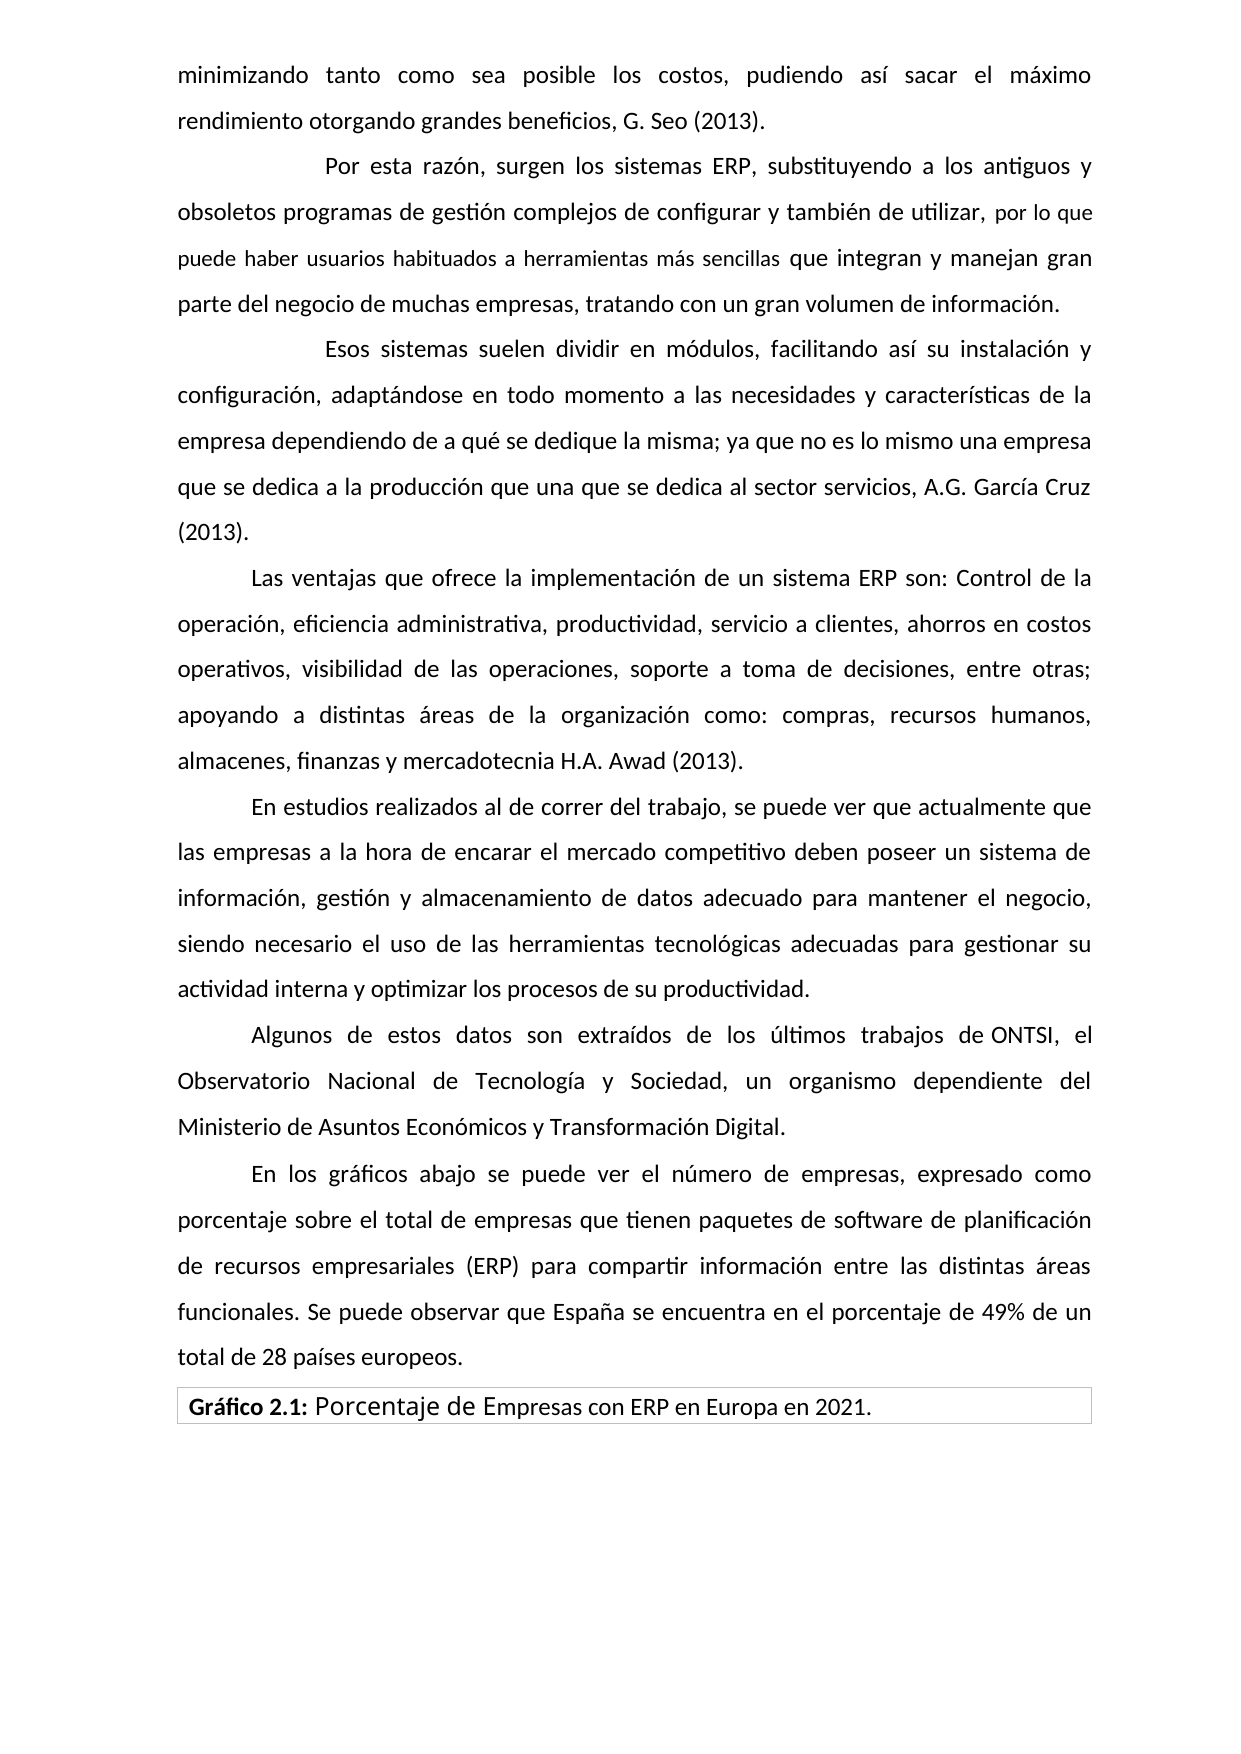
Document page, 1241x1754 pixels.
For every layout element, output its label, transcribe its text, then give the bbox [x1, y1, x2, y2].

text En estudios realizados al de correr del trabajo, se puede ver que actualmente que las empresas a la hora de encarar el mercado competitivo deben poseer un sistema de información, gestión y almacenamiento de datos adecuado para mantener el negocio, siendo necesario el uso de las herramientas tecnológicas adecuadas para gestionar su actividad interna y optimizar los procesos de su productividad. [177, 791, 1093, 1004]
list Por esta razón, surgen los sistemas ERP, substituyendo a los antiguos y obsoletos programas de gestión complejos de configurar y también de utilizar, por lo que puede haber usuarios habituados a herramientas más sencillas que integran y manejan gran parte del negocio de muchas empresas, tratando con un gran volumen de información. [177, 151, 1093, 318]
table_header Gráfico 2.1: Porcentaje de Empresas con ERP en Europa en 2021. [178, 1388, 1091, 1422]
text Las ventajas que ofrece la implementación de un sistema ERP son: Control de la operación, eficiencia administrativa, productividad, servicio a clientes, ahorros en costos operativos, visibilidad de las operaciones, soporte a toma de decisiones, entre otras; apoyando a distintas áreas de la organización como: compras, recursos humanos, almacenes, finanzas y mercadotecnia H.A. Awad (2013). [133, 562, 1093, 776]
text Algunos de estos datos son extraídos de los últimos trabajos de ONTSI, el Observatorio Nacional de Tecnología y Sociedad, un organismo dependiente del Ministerio de Asuntos Económicos y Transformación Digital. [177, 1019, 1093, 1141]
list minimizando tanto como sea posible los costos, pudiendo así sacar el máximo rendimiento otorgando grandes beneficios, G. Seo (2013). [177, 59, 1093, 135]
text En los gráficos abajo se puede ver el número de empresas, expresado como porcentaje sobre el total de empresas que tienen paquetes de software de planificación de recursos empresariales (ERP) para compartir información entre las distintas áreas funcionales. Se puede observar que España se encuentra en el porcentaje de 49% de un total de 28 países europeos. [177, 1157, 1093, 1372]
list Esos sistemas suelen dividir en módulos, facilitando así su instalación y configuración, adaptándose en todo momento a las necesidades y características de la empresa dependiendo de a qué se dedique la misma; ya que no es lo mismo una empresa que se dedica a la producción que una que se dedica al sector servicios, A.G. García Cruz (2013). [177, 333, 1093, 547]
